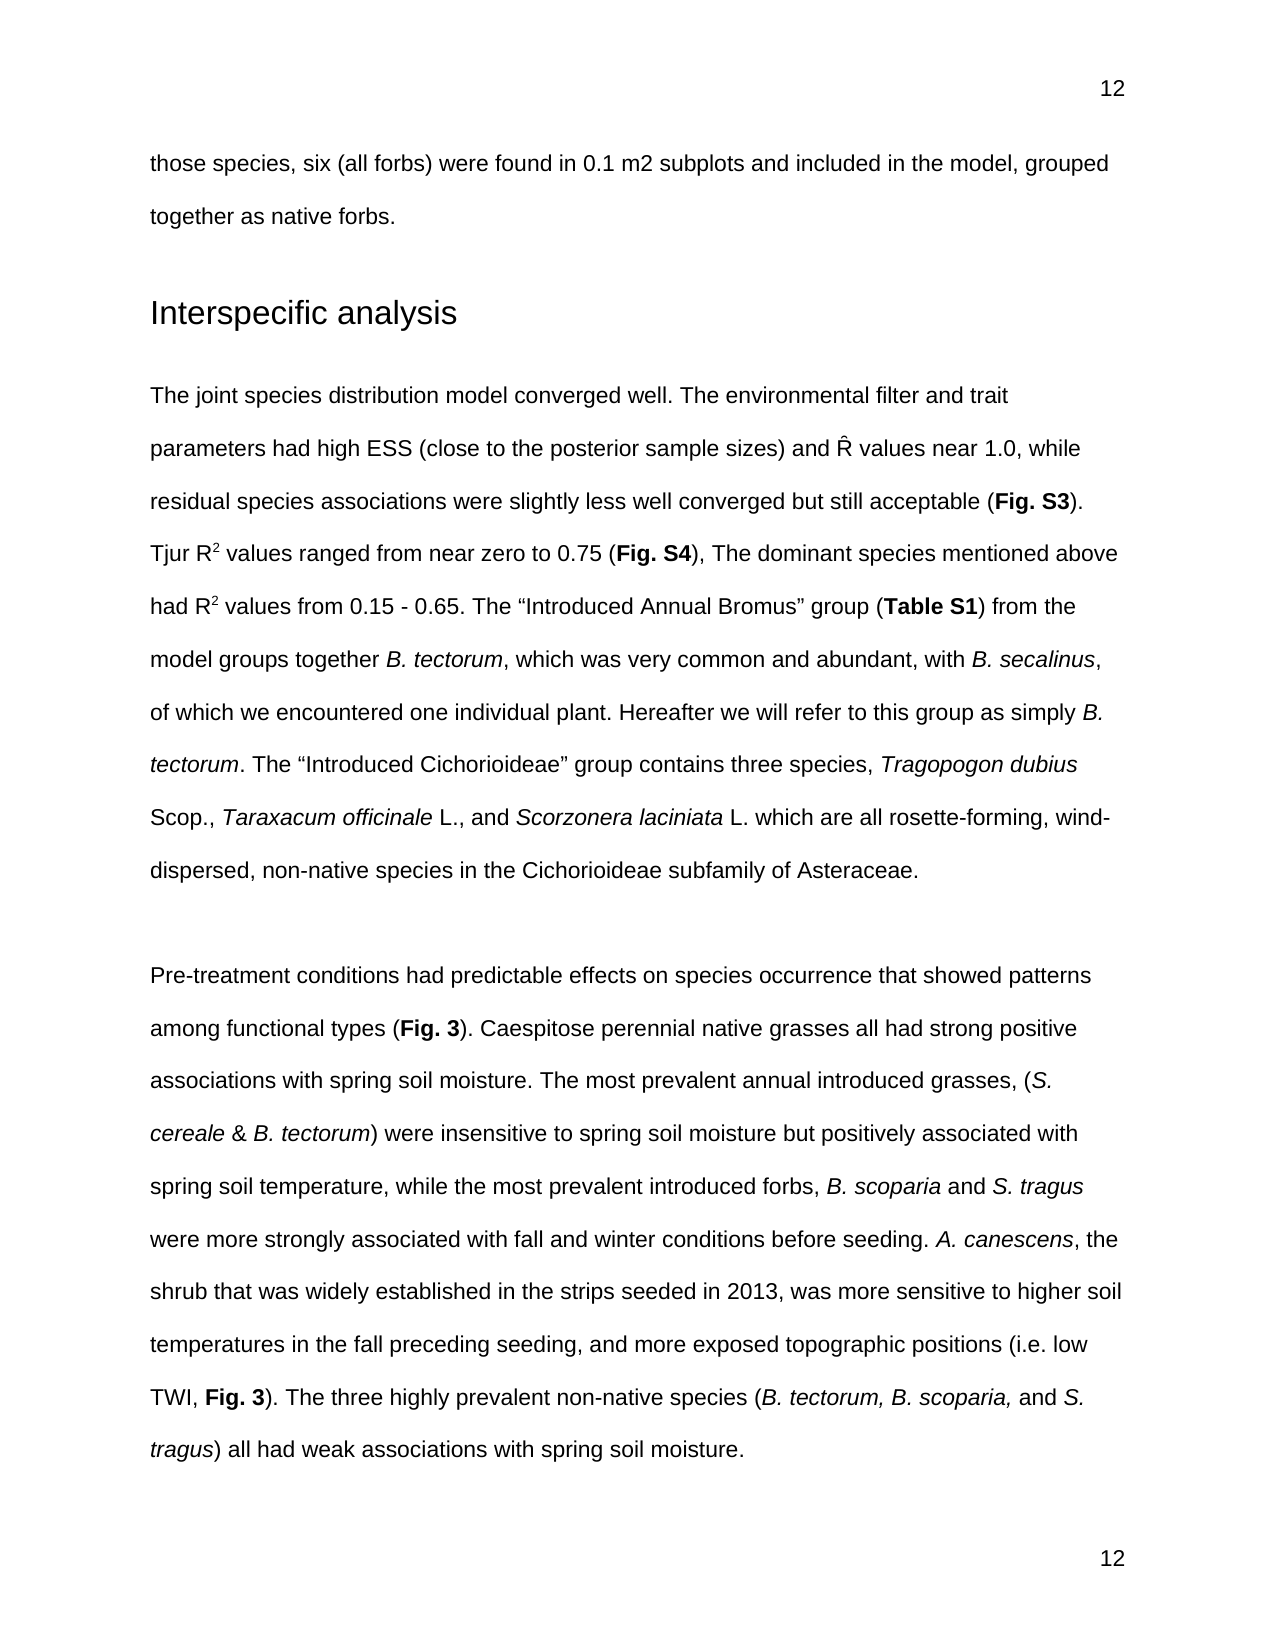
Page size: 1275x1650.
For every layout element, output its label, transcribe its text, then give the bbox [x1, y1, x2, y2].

text those species, six (all forbs) were found in 0.1 m2 subplots and included in the model, grouped together as native forbs. [150, 150, 1125, 229]
subtitle Interspecific analysis [150, 293, 1125, 331]
text Pre-treatment conditions had predictable effects on species occurrence that showed patterns among functional types (Fig. 3). Caespitose perennial native grasses all had strong positive associations with spring soil moisture. The most prevalent annual introduced grasses, (S. cereale & B. tectorum) were insensitive to spring soil moisture but positively associated with spring soil temperature, while the most prevalent introduced forbs, B. scoparia and S. tragus were more strongly associated with fall and winter conditions before seeding. A. canescens, the shrub that was widely established in the strips seeded in 2013, was more sensitive to higher soil temperatures in the fall preceding seeding, and more exposed topographic positions (i.e. low TWI, Fig. 3). The three highly prevalent non-native species (B. tectorum, B. scoparia, and S. tragus) all had weak associations with spring soil moisture. [150, 962, 1125, 1463]
text The joint species distribution model converged well. The environmental filter and trait parameters had high ESS (close to the posterior sample sizes) and Ȓ values near 1.0, while residual species associations were slightly less well converged but still acceptable (Fig. S3). Tjur R2 values ranged from near zero to 0.75 (Fig. S4), The dominant species mentioned above had R2 values from 0.15 - 0.65. The “Introduced Annual Bromus” group (Table S1) from the model groups together B. tectorum, which was very common and abundant, with B. secalinus, of which we encountered one individual plant. Hereafter we will refer to this group as simply B. tectorum. The “Introduced Cichorioideae” group contains three species, Tragopogon dubius Scop., Taraxacum officinale L., and Scorzonera laciniata L. which are all rosette-forming, wind-dispersed, non-native species in the Cichorioideae subfamily of Asteraceae. [150, 382, 1125, 883]
